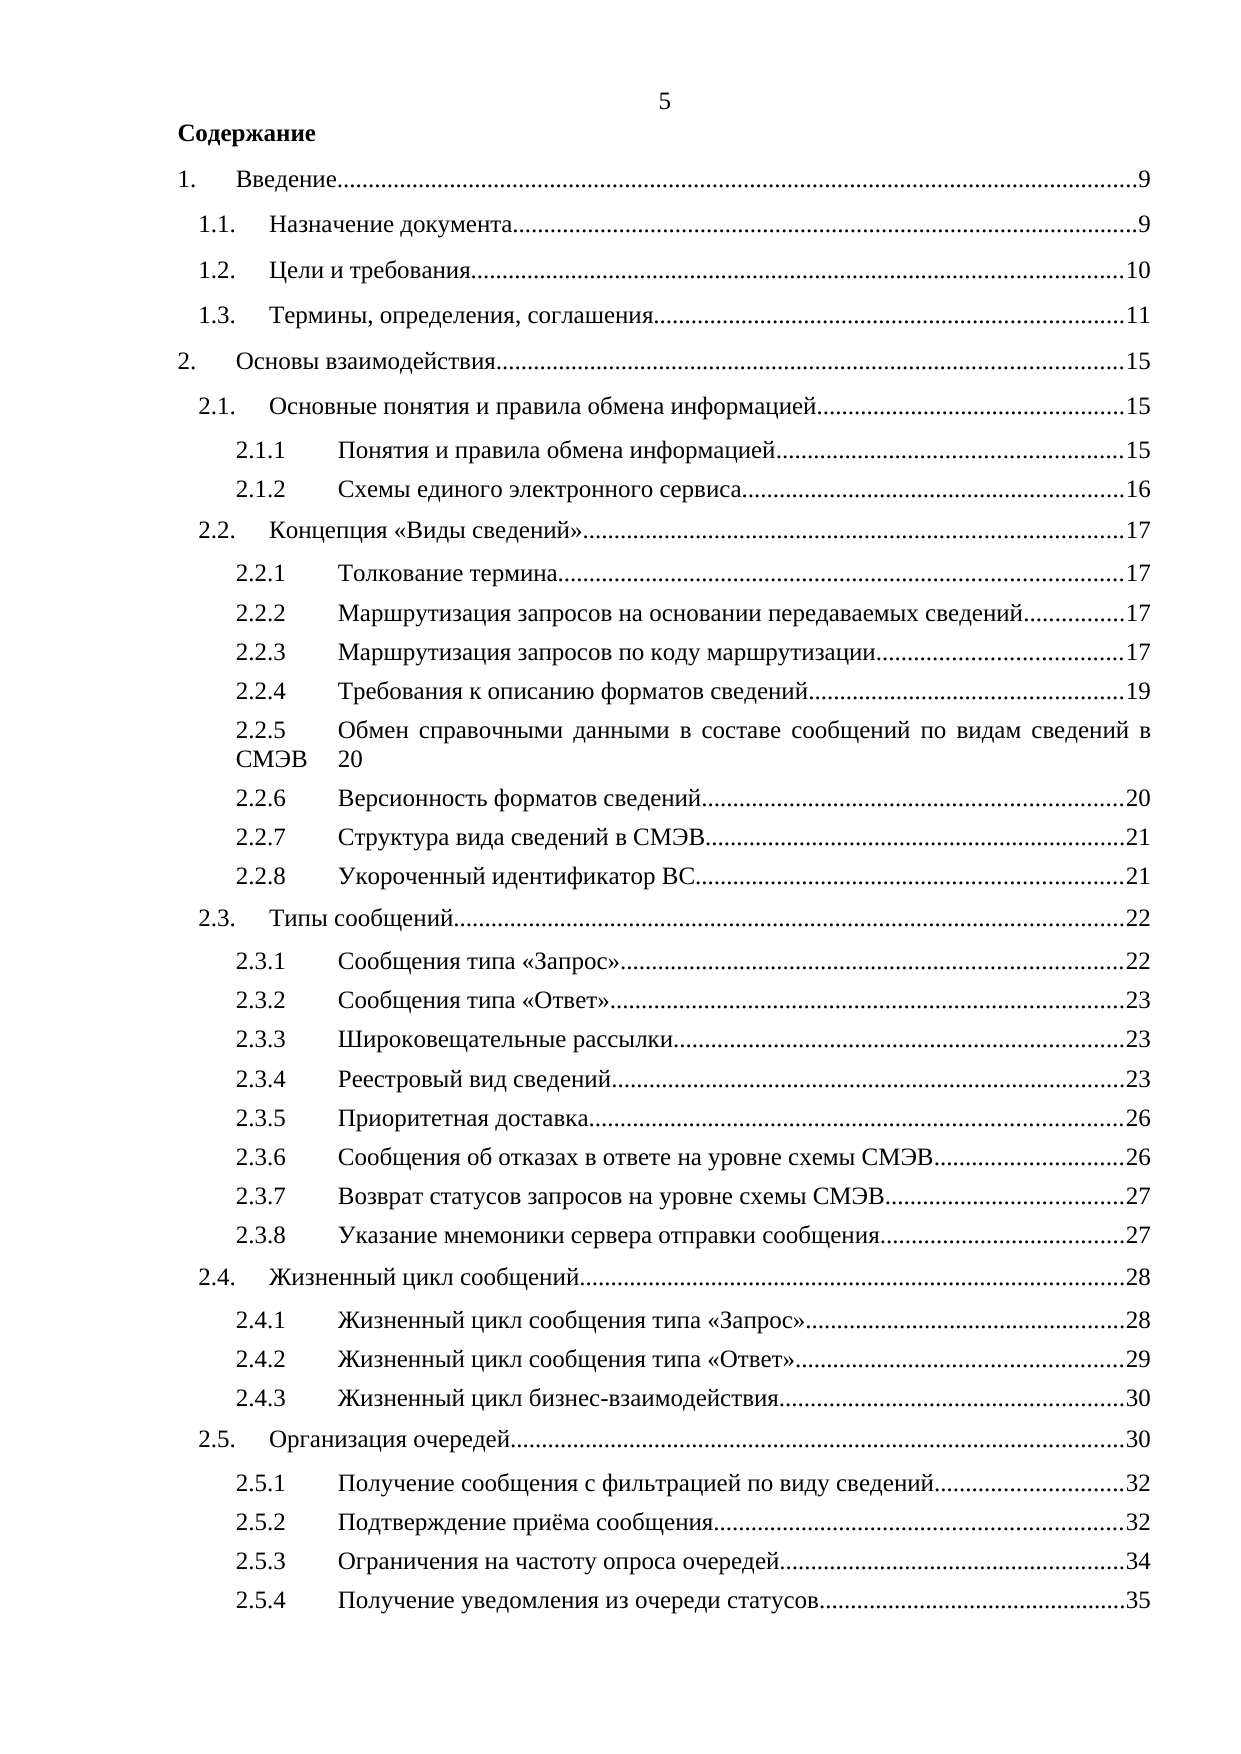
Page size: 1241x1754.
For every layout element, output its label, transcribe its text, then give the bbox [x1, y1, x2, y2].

text 2.3.8 Указание мнемоники сервера отправки сообщения 27 [236, 1220, 1152, 1249]
text 2.3.6 Сообщения об отказах в ответе на уровне схемы СМЭВ 26 [236, 1142, 1152, 1171]
text 2.5.1 Получение сообщения с фильтрацией по виду сведений 32 [236, 1468, 1152, 1497]
text 1.2. Цели и требования 10 [198, 255, 1152, 283]
text 1.3. Термины, определения, соглашения 11 [198, 300, 1152, 329]
text 2.1.1 Понятия и правила обмена информацией 15 [236, 435, 1152, 463]
text 2.3.3 Широковещательные рассылки 23 [236, 1024, 1152, 1053]
text 2.2.7 Структура вида сведений в СМЭВ 21 [236, 822, 1152, 851]
text 2.3.5 Приоритетная доставка 26 [236, 1103, 1152, 1132]
text 2.2.4 Требования к описанию форматов сведений 19 [236, 676, 1152, 705]
text 2.2. Концепция «Виды сведений» 17 [198, 515, 1152, 544]
text 2.2.3 Маршрутизация запросов по коду маршрутизации 17 [236, 637, 1152, 666]
text 2.2.2 Маршрутизация запросов на основании передаваемых сведений 17 [236, 598, 1152, 626]
text 2.3. Типы сообщений 22 [198, 903, 1152, 931]
text 2.4. Жизненный цикл сообщений 28 [198, 1262, 1152, 1290]
text 2.5.3 Ограничения на частоту опроса очередей 34 [236, 1546, 1152, 1575]
text 2.5.2 Подтверждение приёма сообщения 32 [236, 1507, 1152, 1536]
text 2. Основы взаимодействия 15 [177, 346, 1152, 374]
text 2.2.1 Толкование термина 17 [236, 558, 1152, 587]
text 2.1. Основные понятия и правила обмена информацией 15 [198, 391, 1152, 420]
text 2.4.2 Жизненный цикл сообщения типа «Ответ» 29 [236, 1344, 1152, 1373]
text 2.5. Организация очередей 30 [198, 1424, 1152, 1453]
text 1.1. Назначение документа 9 [198, 209, 1152, 238]
text 2.2.8 Укороченный идентификатор ВС 21 [236, 861, 1152, 890]
text 2.4.3 Жизненный цикл бизнес-взаимодействия 30 [236, 1383, 1152, 1412]
text 2.4.1 Жизненный цикл сообщения типа «Запрос» 28 [236, 1305, 1152, 1334]
text 2.2.5 Обмен справочными данными в составе сообщений по видам сведений в СМЭВ 20 [236, 715, 1152, 773]
text 1. Введение 9 [177, 164, 1152, 192]
text 2.1.2 Схемы единого электронного сервиса 16 [236, 474, 1152, 503]
text Содержание [177, 118, 1152, 147]
text 2.3.2 Сообщения типа «Ответ» 23 [236, 985, 1152, 1014]
text 2.2.6 Версионность форматов сведений 20 [236, 783, 1152, 812]
text 2.5.4 Получение уведомления из очереди статусов 35 [236, 1586, 1152, 1614]
text 2.3.4 Реестровый вид сведений 23 [236, 1064, 1152, 1092]
text 2.3.1 Сообщения типа «Запрос» 22 [236, 946, 1152, 975]
text 2.3.7 Возврат статусов запросов на уровне схемы СМЭВ 27 [236, 1181, 1152, 1210]
